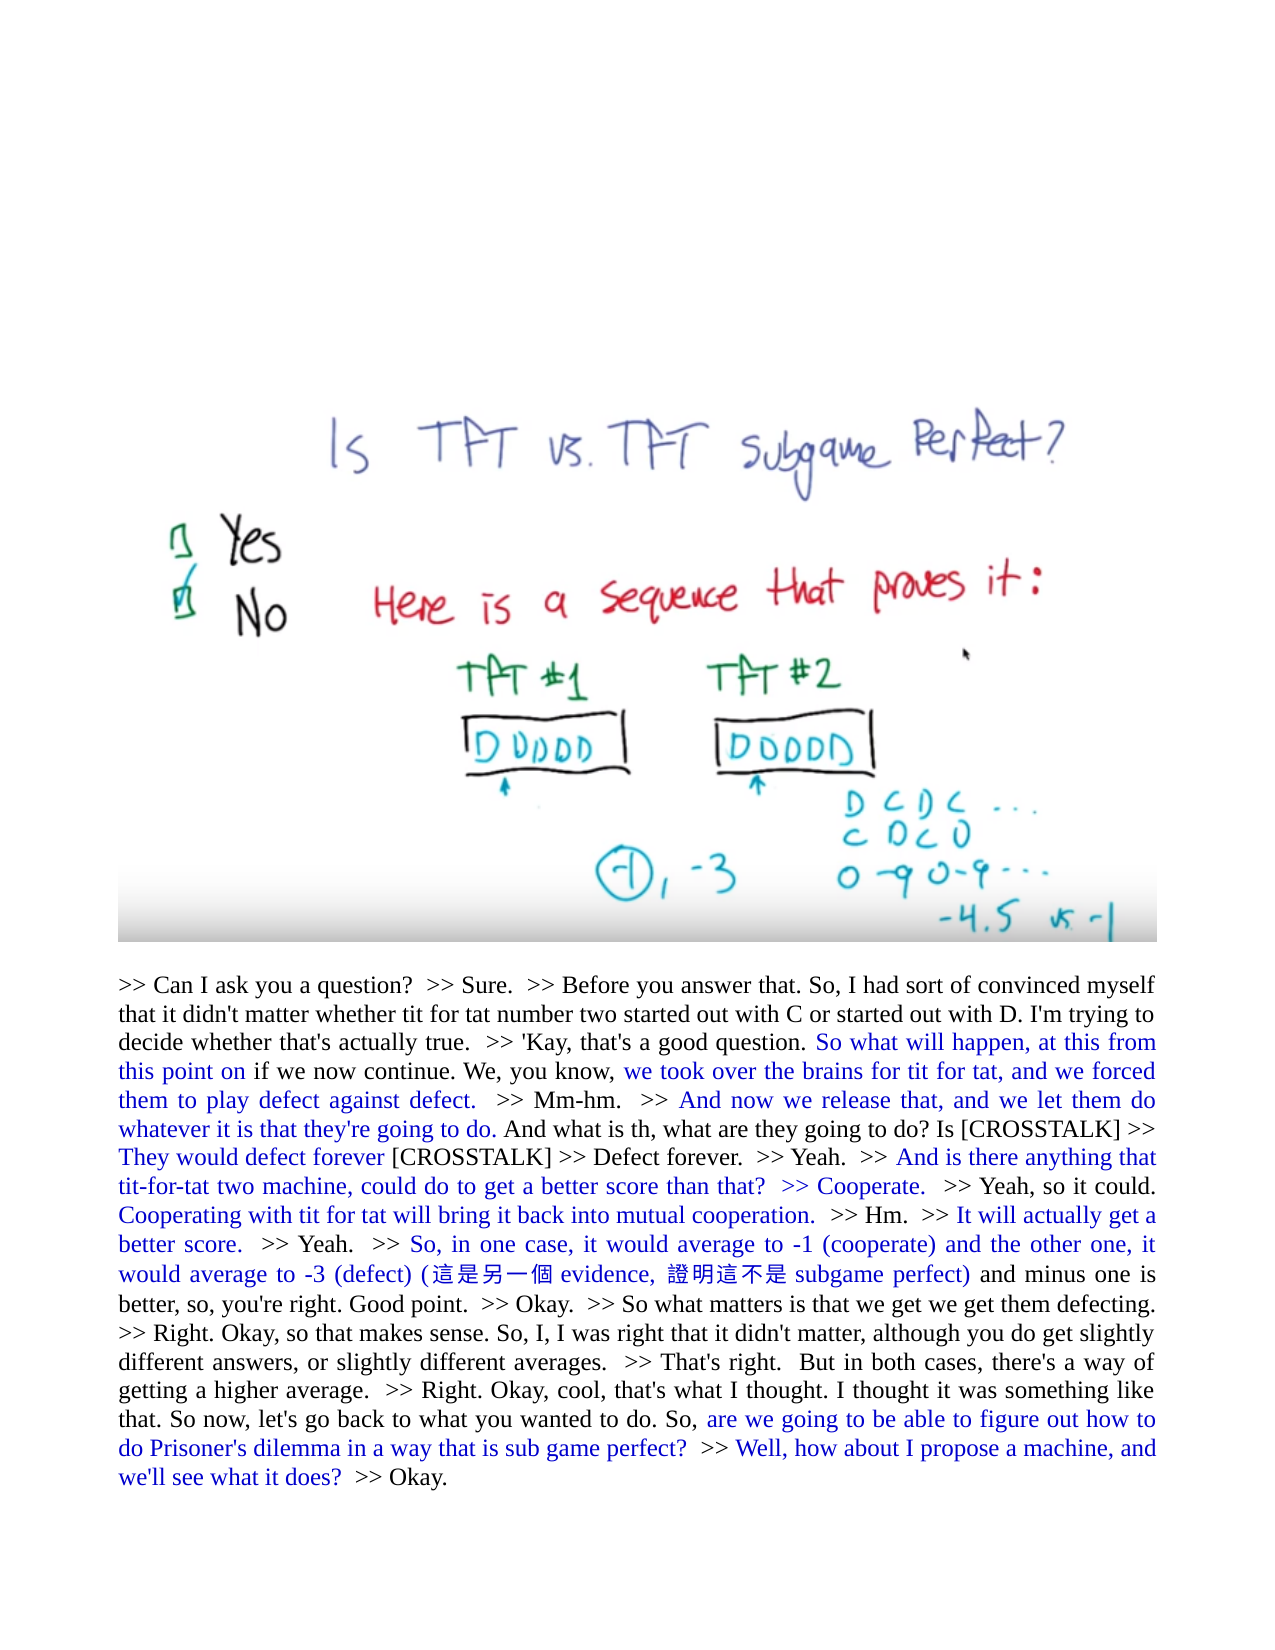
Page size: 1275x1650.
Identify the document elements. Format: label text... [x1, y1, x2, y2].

picture [118, 405, 1157, 942]
text >> Can I ask you a question? >> Sure. >> Before you answer that. So, I had sort of convinced myself that it didn't matter whether tit for tat number two started out with C or started out with D. I'm trying to decide whether that's actually true. >> 'Kay, that's a good question. So what will happen, at this from this point on if we now continue. We, you know, we took over the brains for tit for tat, and we forced them to play defect against defect. >> Mm-hm. >> And now we release that, and we let them do whatever it is that they're going to do. And what is th, what are they going to do? Is [CROSSTALK] >> They would defect forever [CROSSTALK] >> Defect forever. >> Yeah. >> And is there anything that tit-for-tat two machine, could do to get a better score than that? >> Cooperate. >> Yeah, so it could. Cooperating with tit for tat will bring it back into mutual cooperation. >> Hm. >> It will actually get a better score. >> Yeah. >> So, in one case, it would average to -1 (cooperate) and the other one, it would average to -3 (defect) (這是另一個evidence, 證明這不是subgame perfect) and minus one is better, so, you're right. Good point. >> Okay. >> So what matters is that we get we get them defecting. >> Right. Okay, so that makes sense. So, I, I was right that it didn't matter, although you do get slightly different answers, or slightly different averages. >> That's right. But in both cases, there's a way of getting a higher average. >> Right. Okay, cool, that's what I thought. I thought it was something like that. So now, let's go back to what you wanted to do. So, are we going to be able to figure out how to do Prisoner's dilemma in a way that is sub game perfect? >> Well, how about I propose a machine, and we'll see what it does? >> Okay. [118, 970, 1157, 1490]
